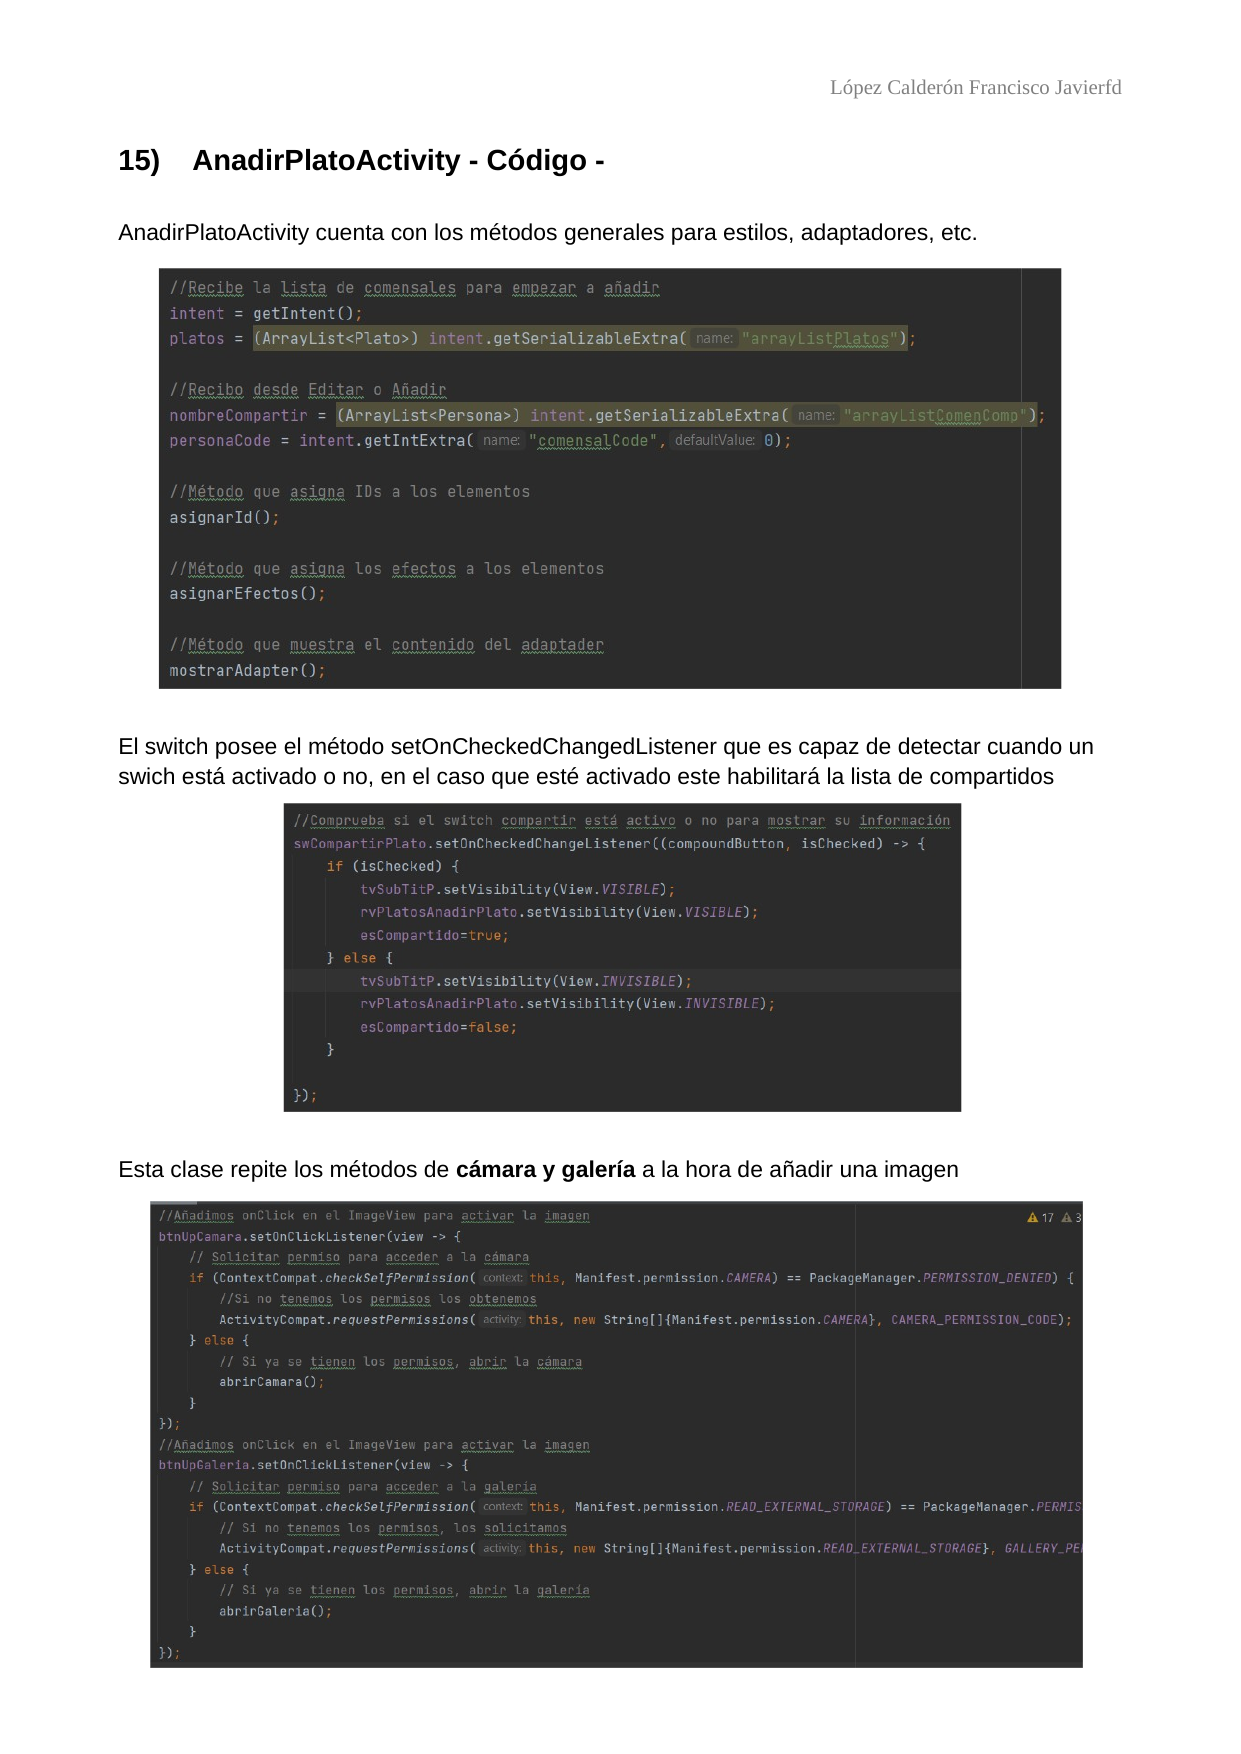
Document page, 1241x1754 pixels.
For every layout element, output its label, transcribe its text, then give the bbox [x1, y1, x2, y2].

text El switch posee el método setOnCheckedChangedListener que es capaz de detectar cuando un swich está activado o no, en el caso que esté activado este habilitará la lista de compartidos [118, 733, 1122, 789]
picture [283, 803, 962, 1112]
subtitle AnadirPlatoActivity - Código - [118, 143, 1122, 177]
text AnadirPlatoActivity cuenta con los métodos generales para estilos, adaptadores, etc. [118, 219, 1122, 246]
picture [158, 268, 1062, 689]
picture [150, 1201, 1083, 1668]
text Esta clase repite los métodos de cámara y galería a la hora de añadir una imagen [118, 1156, 1122, 1182]
